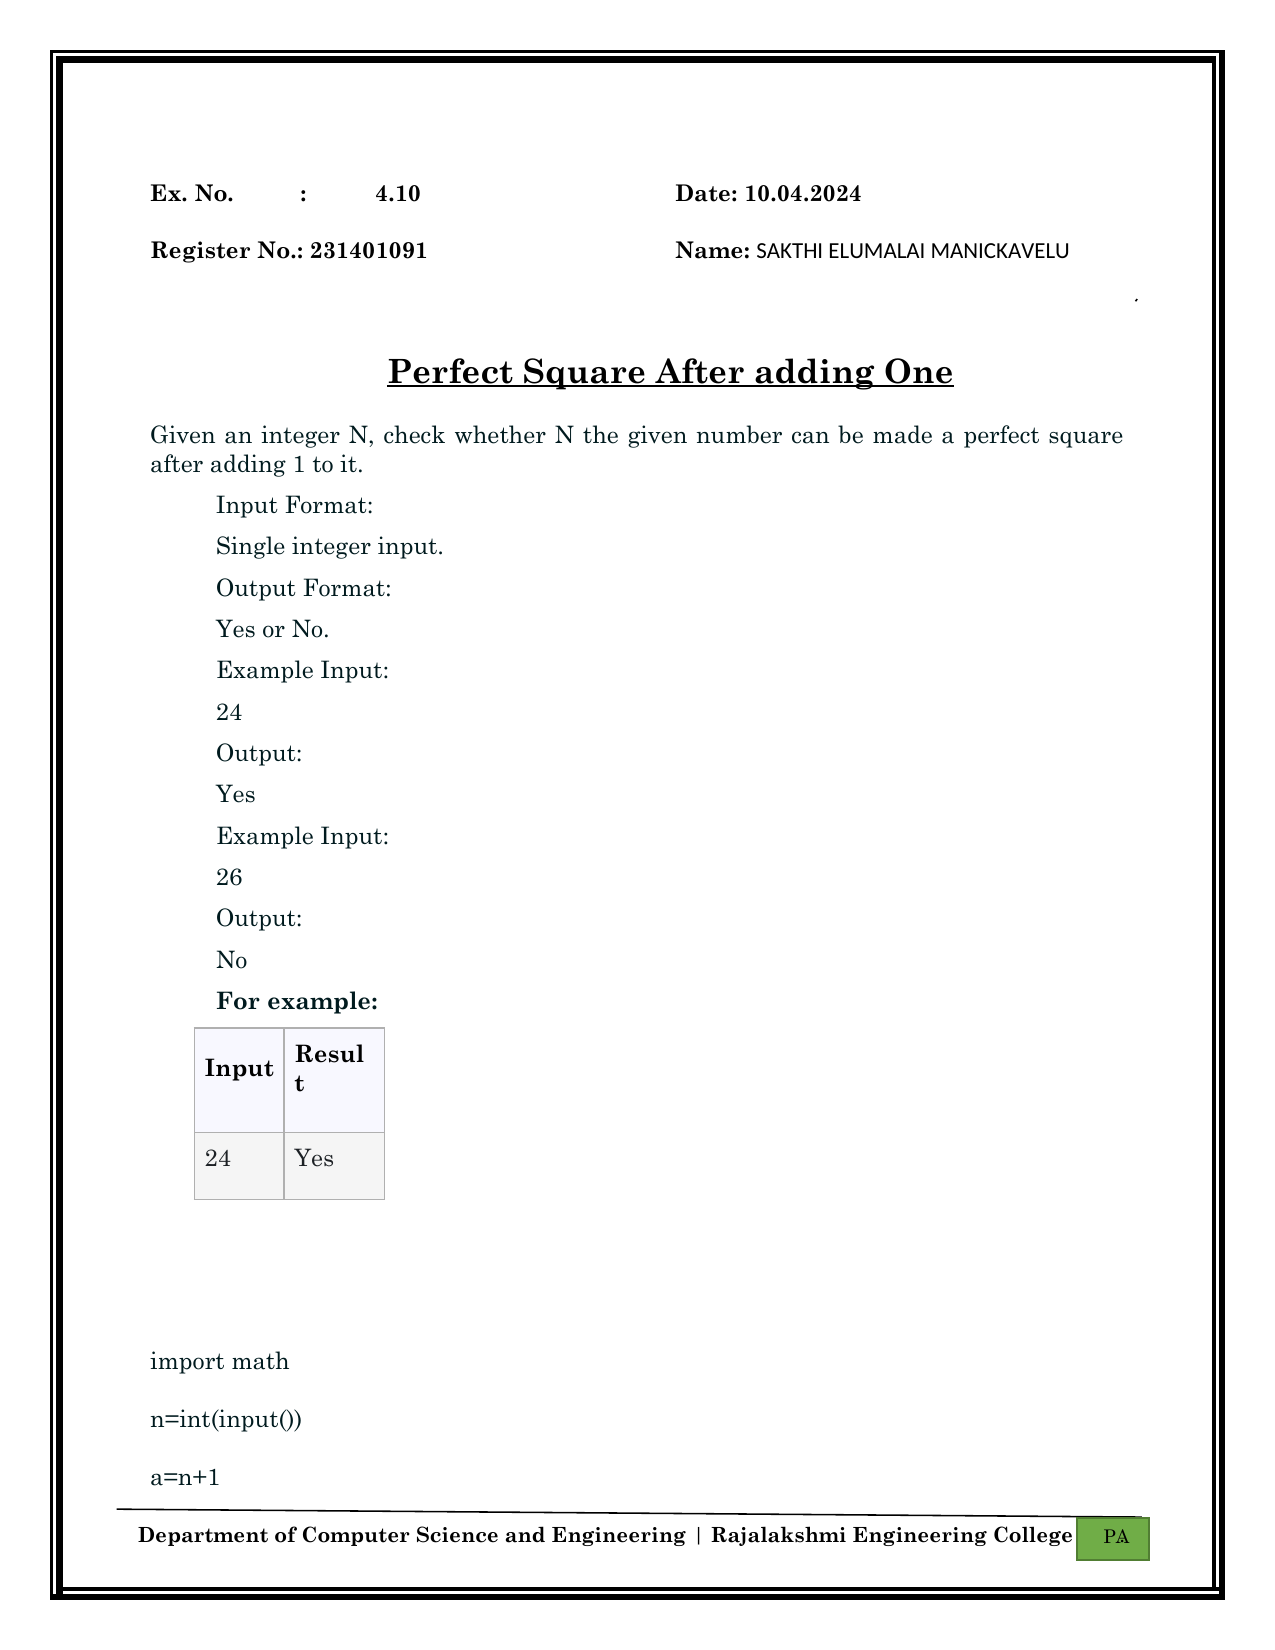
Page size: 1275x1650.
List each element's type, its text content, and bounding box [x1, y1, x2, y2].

text Output: [216, 903, 1125, 932]
text import math [150, 1345, 1125, 1374]
text n=int(input()) [150, 1403, 1125, 1432]
text Output: [216, 738, 1125, 767]
text 26 [216, 862, 1125, 891]
text Example Input: [216, 655, 1125, 684]
text Yes or No. [216, 614, 1125, 643]
text Output Format: [216, 572, 1125, 601]
table_header Input [195, 1029, 283, 1132]
text No [216, 944, 1125, 973]
table_cell Yes [285, 1133, 384, 1199]
text Given an integer N, check whether N the given number can be made a perfect square after adding 1 to it. [150, 419, 1125, 477]
text For example: [216, 986, 1125, 1015]
text Yes [216, 779, 1125, 808]
text a=n+1 [150, 1461, 1125, 1490]
text Register No.: 231401091 Name: SAKTHI ELUMALAI MANICKAVELU [150, 236, 1125, 264]
text Example Input: [216, 821, 1125, 849]
table_header Result [285, 1029, 384, 1132]
table_cell 24 [195, 1133, 283, 1199]
text Ex. No. : 4.10 Date: 10.04.2024 [150, 179, 1125, 207]
text 24 [216, 696, 1125, 725]
text Input Format: [216, 490, 1125, 518]
text Perfect Square After adding One [216, 350, 1125, 390]
text Single integer input. [216, 531, 1125, 560]
